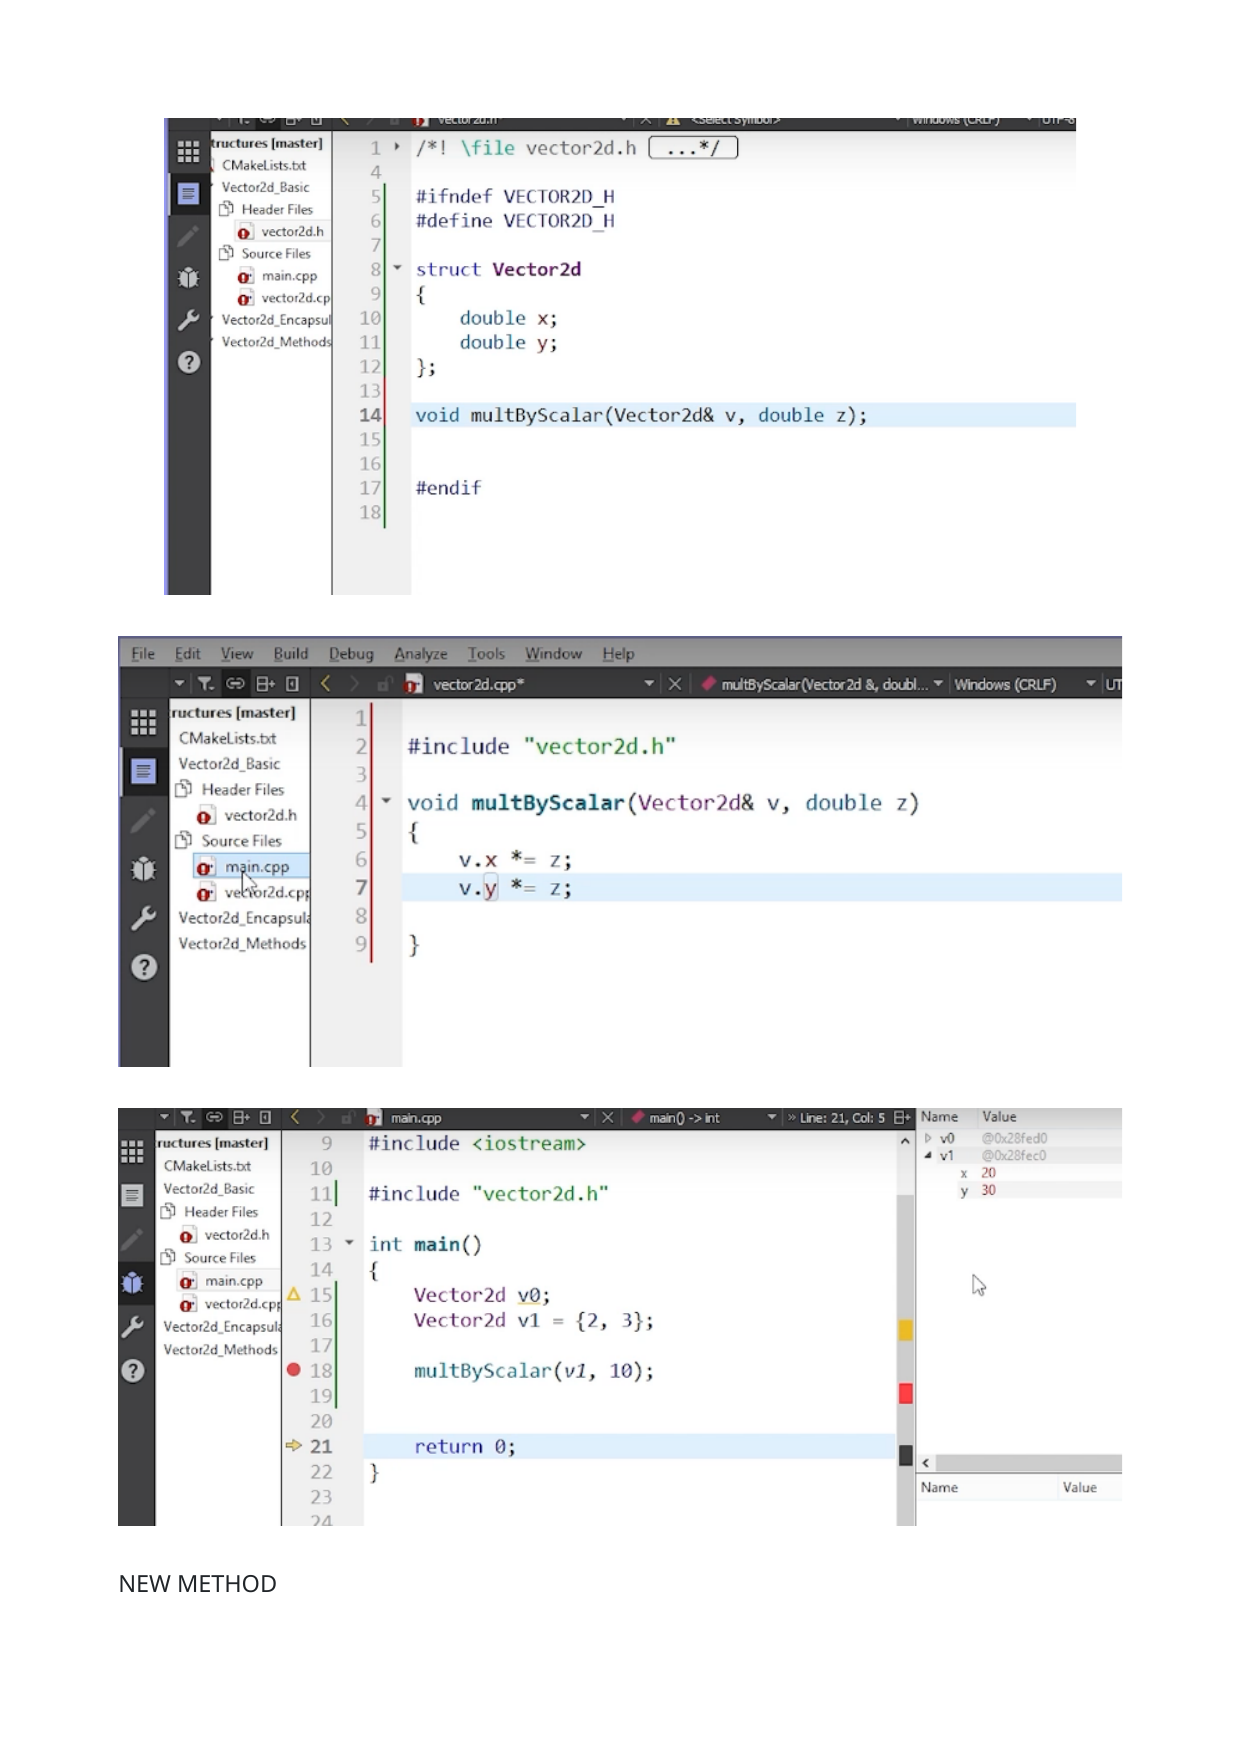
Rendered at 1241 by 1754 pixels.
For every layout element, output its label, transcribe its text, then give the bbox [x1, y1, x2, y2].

picture [118, 1108, 1123, 1526]
picture [164, 118, 1077, 595]
text NEW METHOD [118, 1567, 1122, 1599]
picture [118, 636, 1123, 1067]
